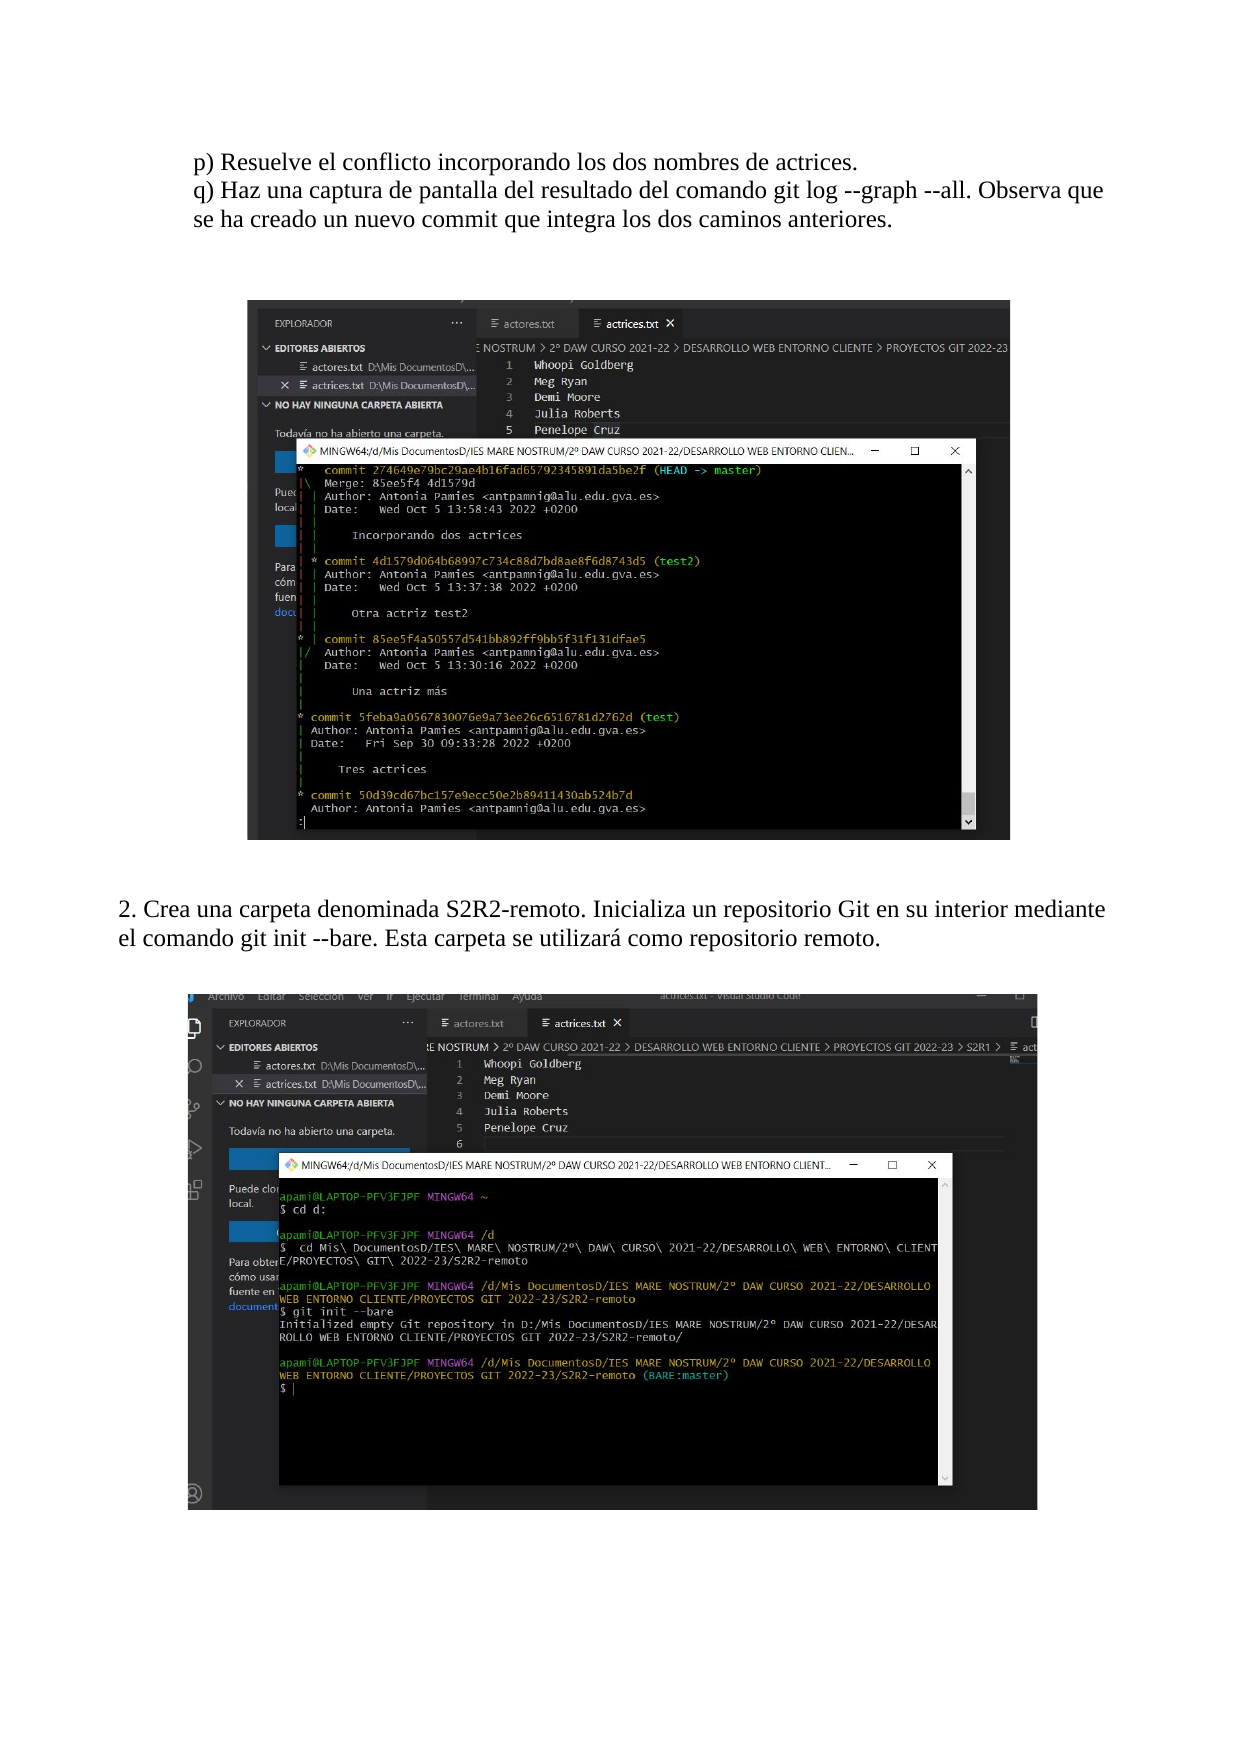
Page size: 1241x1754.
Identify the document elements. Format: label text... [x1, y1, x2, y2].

text p) Resuelve el conflicto incorporando los dos nombres de actrices. [118, 147, 1122, 176]
picture [187, 994, 1038, 1510]
picture [247, 300, 1011, 840]
text 2. Crea una carpeta denominada S2R2-remoto. Inicializa un repositorio Git en su interior mediante el comando git init --bare. Esta carpeta se utilizará como repositorio remoto. [118, 894, 1122, 952]
text q) Haz una captura de pantalla del resultado del comando git log --graph --all. Observa que se ha creado un nuevo commit que integra los dos caminos anteriores. [118, 176, 1122, 894]
